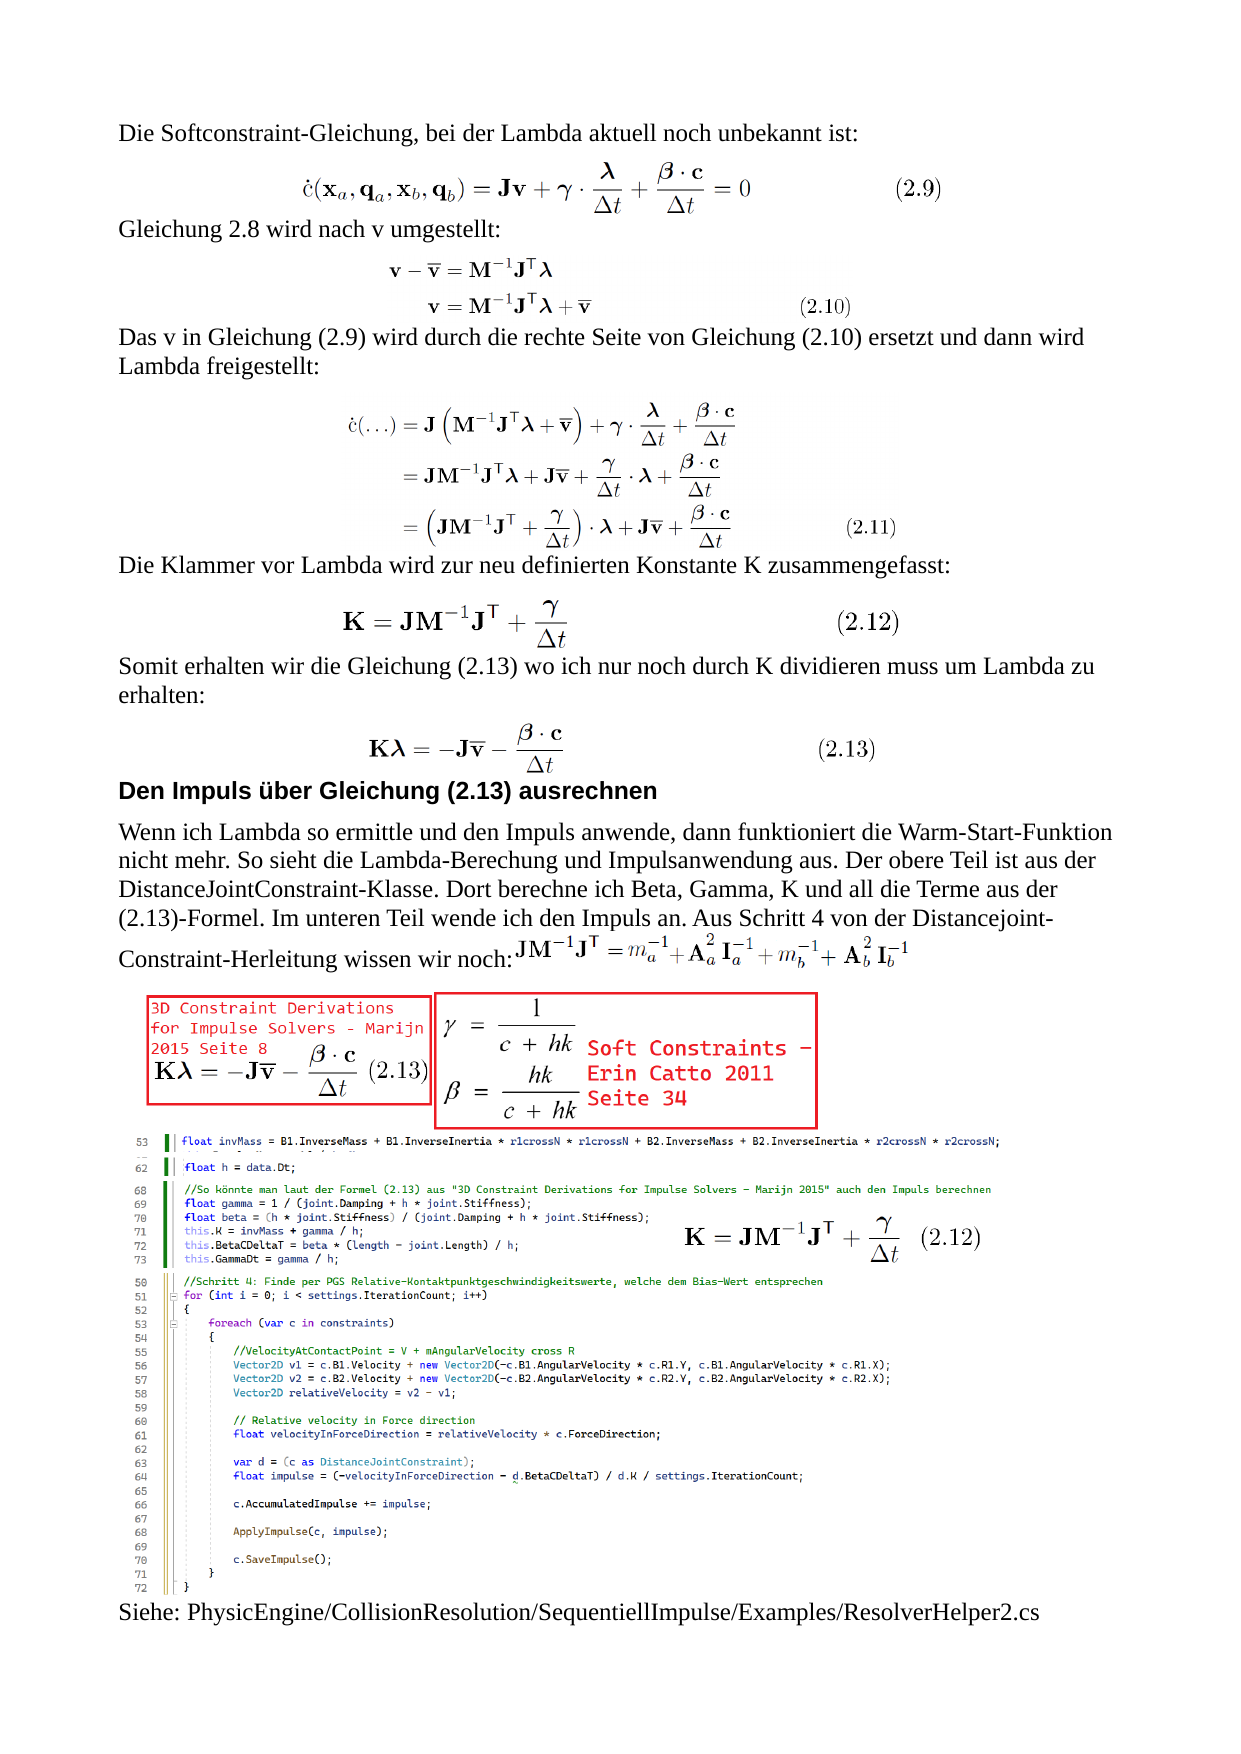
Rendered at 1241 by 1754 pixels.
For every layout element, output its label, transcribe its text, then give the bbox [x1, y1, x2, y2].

picture [361, 721, 879, 776]
picture [341, 392, 899, 551]
text Wenn ich Lambda so ermittle und den Impuls anwende, dann funktioniert die Warm-Start-Funktion nicht mehr. So sieht die Lambda-Berechung und Impulsanwendung aus. Der obere Teil ist aus der DistanceJointConstraint-Klasse. Dort berechne ich Beta, Gamma, K und all die Terme aus der (2.13)-Formel. Im unteren Teil wende ich den Impuls an. Aus Schritt 4 von der Distancejoint-Constraint-Herleitung wissen wir noch: [118, 817, 1122, 973]
picture [299, 159, 941, 215]
text Somit erhalten wir die Gleichung (2.13) wo ich nur noch durch K dividieren muss um Lambda zu erhalten: [118, 591, 1122, 709]
text Das v in Gleichung (2.9) wird durch die rechte Seite von Gleichung (2.10) ersetzt und dann wird Lambda freigestellt: [118, 256, 1122, 379]
text Siehe: PhysicEngine/CollisionResolution/SequentiellImpulse/Examples/ResolverHelper2.cs [118, 986, 1122, 1625]
text Die Softconstraint-Gleichung, bei der Lambda aktuell noch unbekannt ist: [118, 118, 1122, 147]
picture [338, 591, 902, 652]
text Die Klammer vor Lambda wird zur neu definierten Konstante K zusammengefasst: [118, 392, 1122, 579]
subtitle Den Impuls über Gleichung (2.13) ausrechnen [118, 746, 1122, 804]
text Gleichung 2.8 wird nach v umgestellt: [118, 159, 1122, 243]
